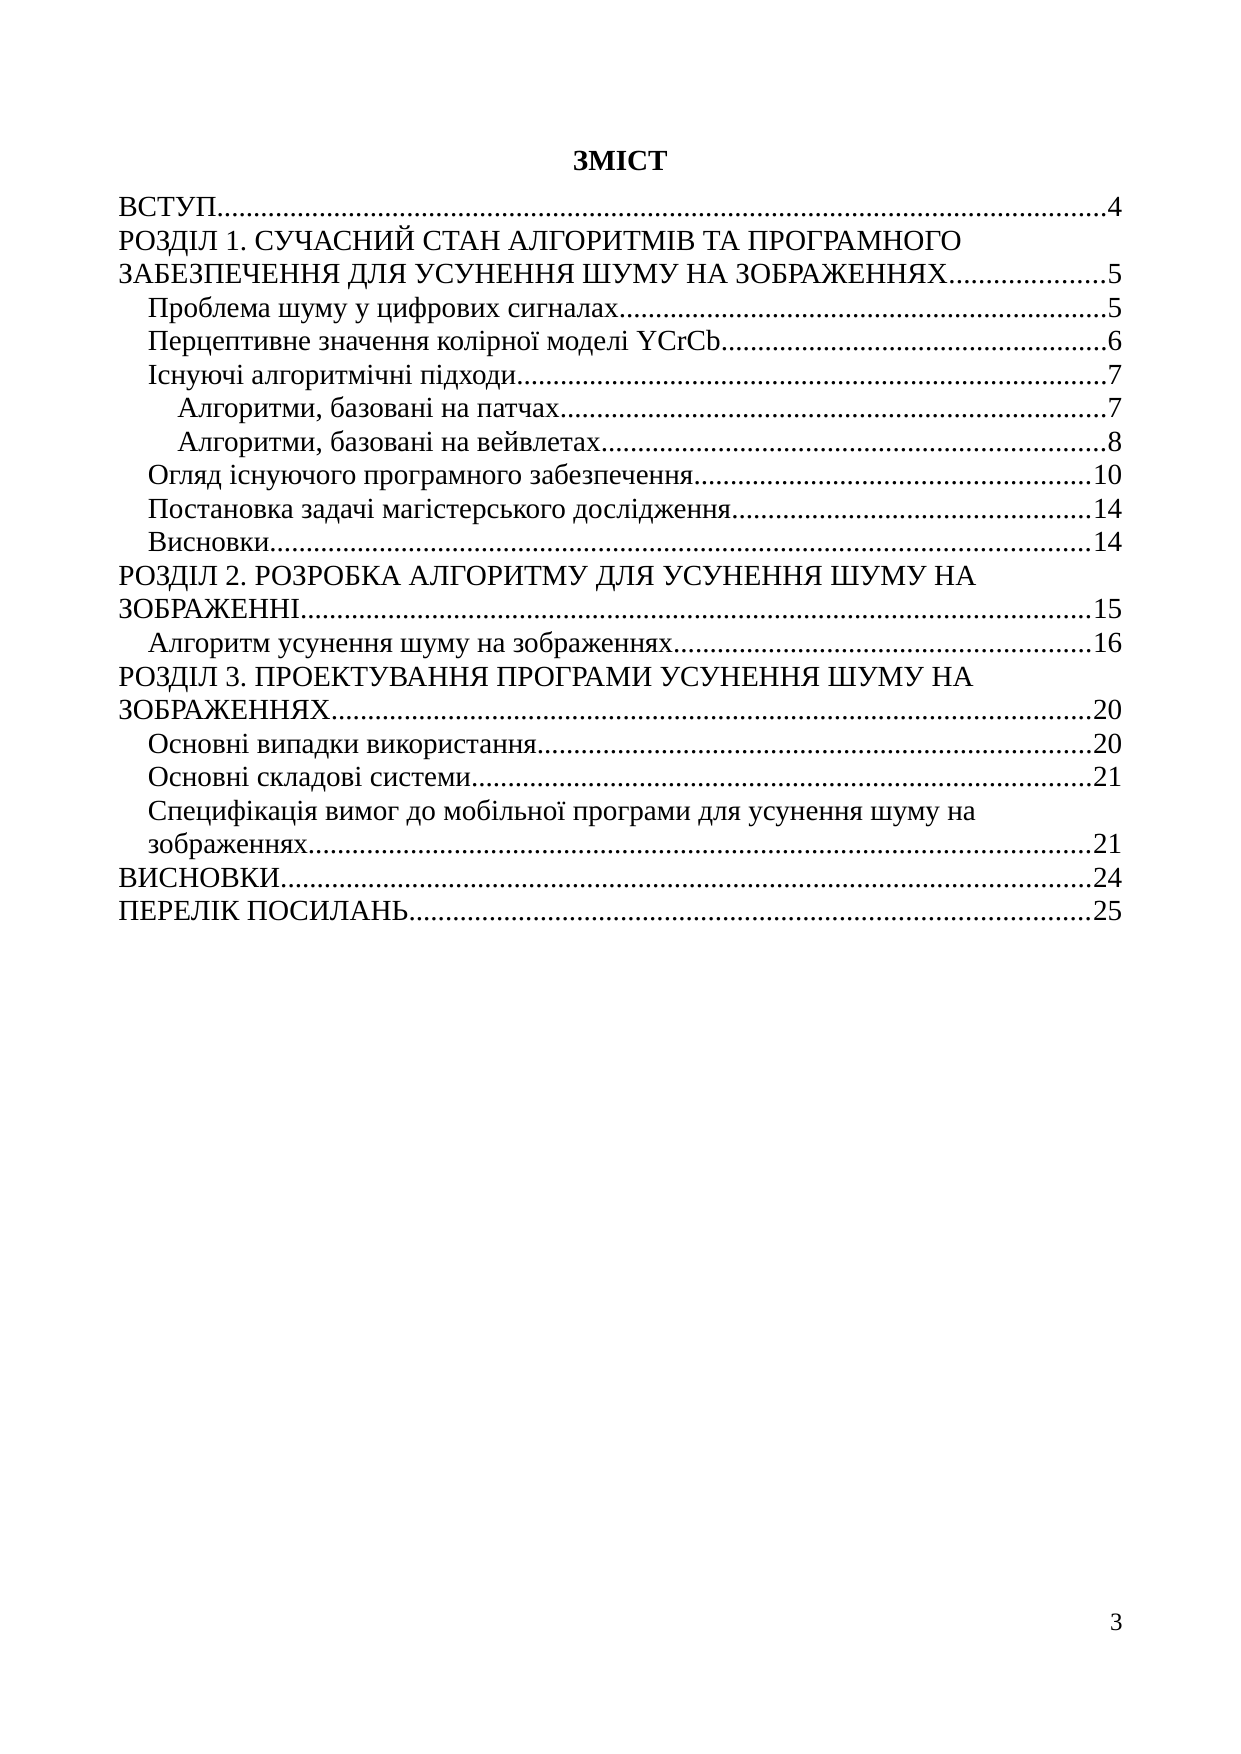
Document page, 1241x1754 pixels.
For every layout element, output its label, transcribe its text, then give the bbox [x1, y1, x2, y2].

text Алгоритм усунення шуму на зображеннях 16 [148, 625, 1122, 659]
text Існуючі алгоритмічні підходи 7 [148, 357, 1122, 390]
text Огляд існуючого програмного забезпечення 10 [148, 457, 1122, 491]
text Алгоритми, базовані на патчах 7 [177, 390, 1122, 424]
text РОЗДІЛ 3. ПРОЕКТУВАННЯ ПРОГРАМИ УСУНЕННЯ ШУМУ НА ЗОБРАЖЕННЯХ 20 [118, 659, 1122, 726]
text Специфікація вимог до мобільної програми для усунення шуму на зображеннях 21 [148, 793, 1122, 860]
text ВИСНОВКИ 24 [118, 860, 1122, 893]
text Проблема шуму у цифрових сигналах 5 [148, 290, 1122, 323]
text РОЗДІЛ 1. СУЧАСНИЙ СТАН АЛГОРИТМІВ ТА ПРОГРАМНОГО ЗАБЕЗПЕЧЕННЯ ДЛЯ УСУНЕННЯ ШУМУ НА ЗОБРАЖЕННЯХ 5 [118, 223, 1122, 290]
text Алгоритми, базовані на вейвлетах 8 [177, 424, 1122, 457]
text Основні складові системи 21 [148, 759, 1122, 793]
text Основні випадки використання 20 [148, 726, 1122, 759]
text Постановка задачі магістерського дослідження 14 [148, 491, 1122, 524]
subtitle ЗМІСТ [118, 143, 1122, 177]
text РОЗДІЛ 2. РОЗРОБКА АЛГОРИТМУ ДЛЯ УСУНЕННЯ ШУМУ НА ЗОБРАЖЕННІ 15 [118, 558, 1122, 625]
text ВСТУП 4 [118, 189, 1122, 223]
text Перцептивне значення колірної моделі YСrCb 6 [148, 323, 1122, 357]
text Висновки 14 [148, 524, 1122, 558]
text ПЕРЕЛІК ПОСИЛАНЬ 25 [118, 893, 1122, 927]
